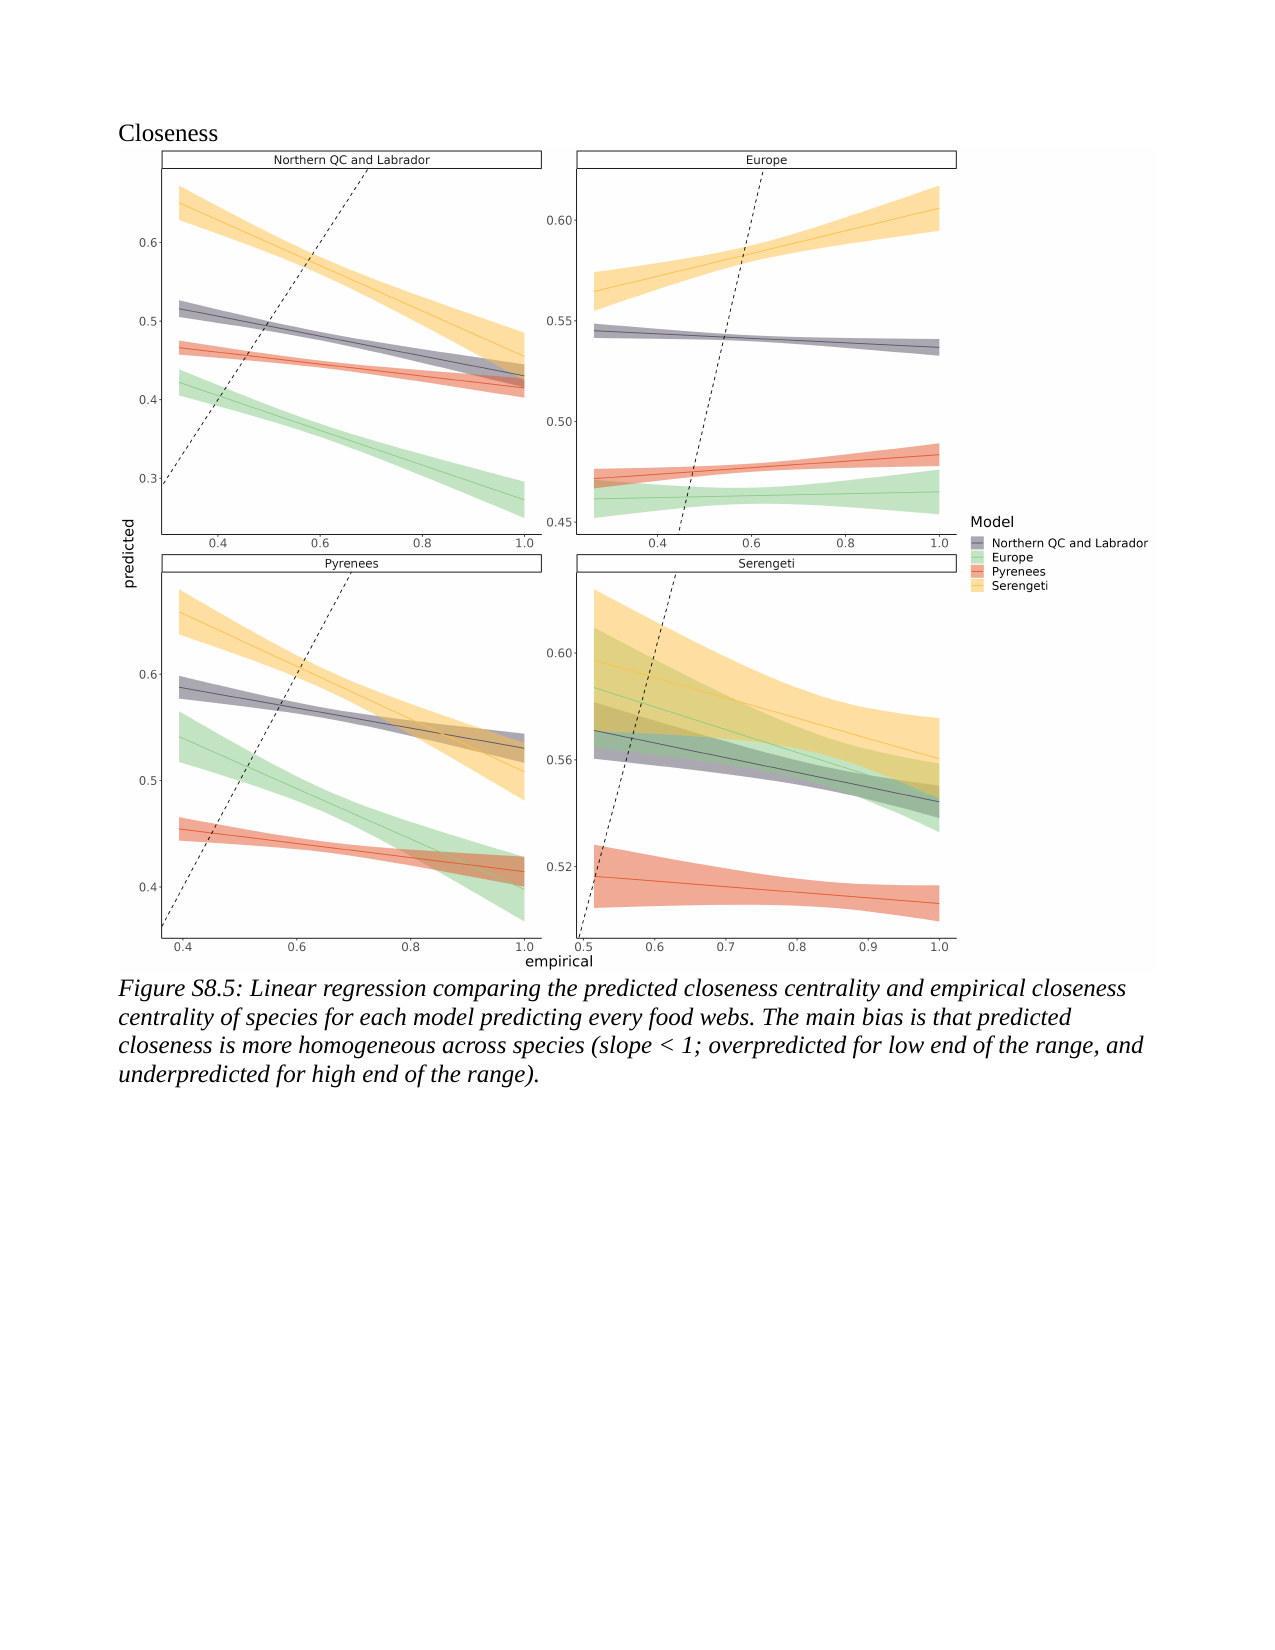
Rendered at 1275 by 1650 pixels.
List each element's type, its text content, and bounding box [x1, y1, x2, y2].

text Closeness [118, 118, 1157, 146]
text Figure S8.5: Linear regression comparing the predicted closeness centrality and empirical closeness centrality of species for each model predicting every food webs. The main bias is that predicted closeness is more homogeneous across species (slope < 1; overpredicted for low end of the range, and underpredicted for high end of the range). [118, 974, 1157, 1088]
picture [118, 146, 1157, 974]
